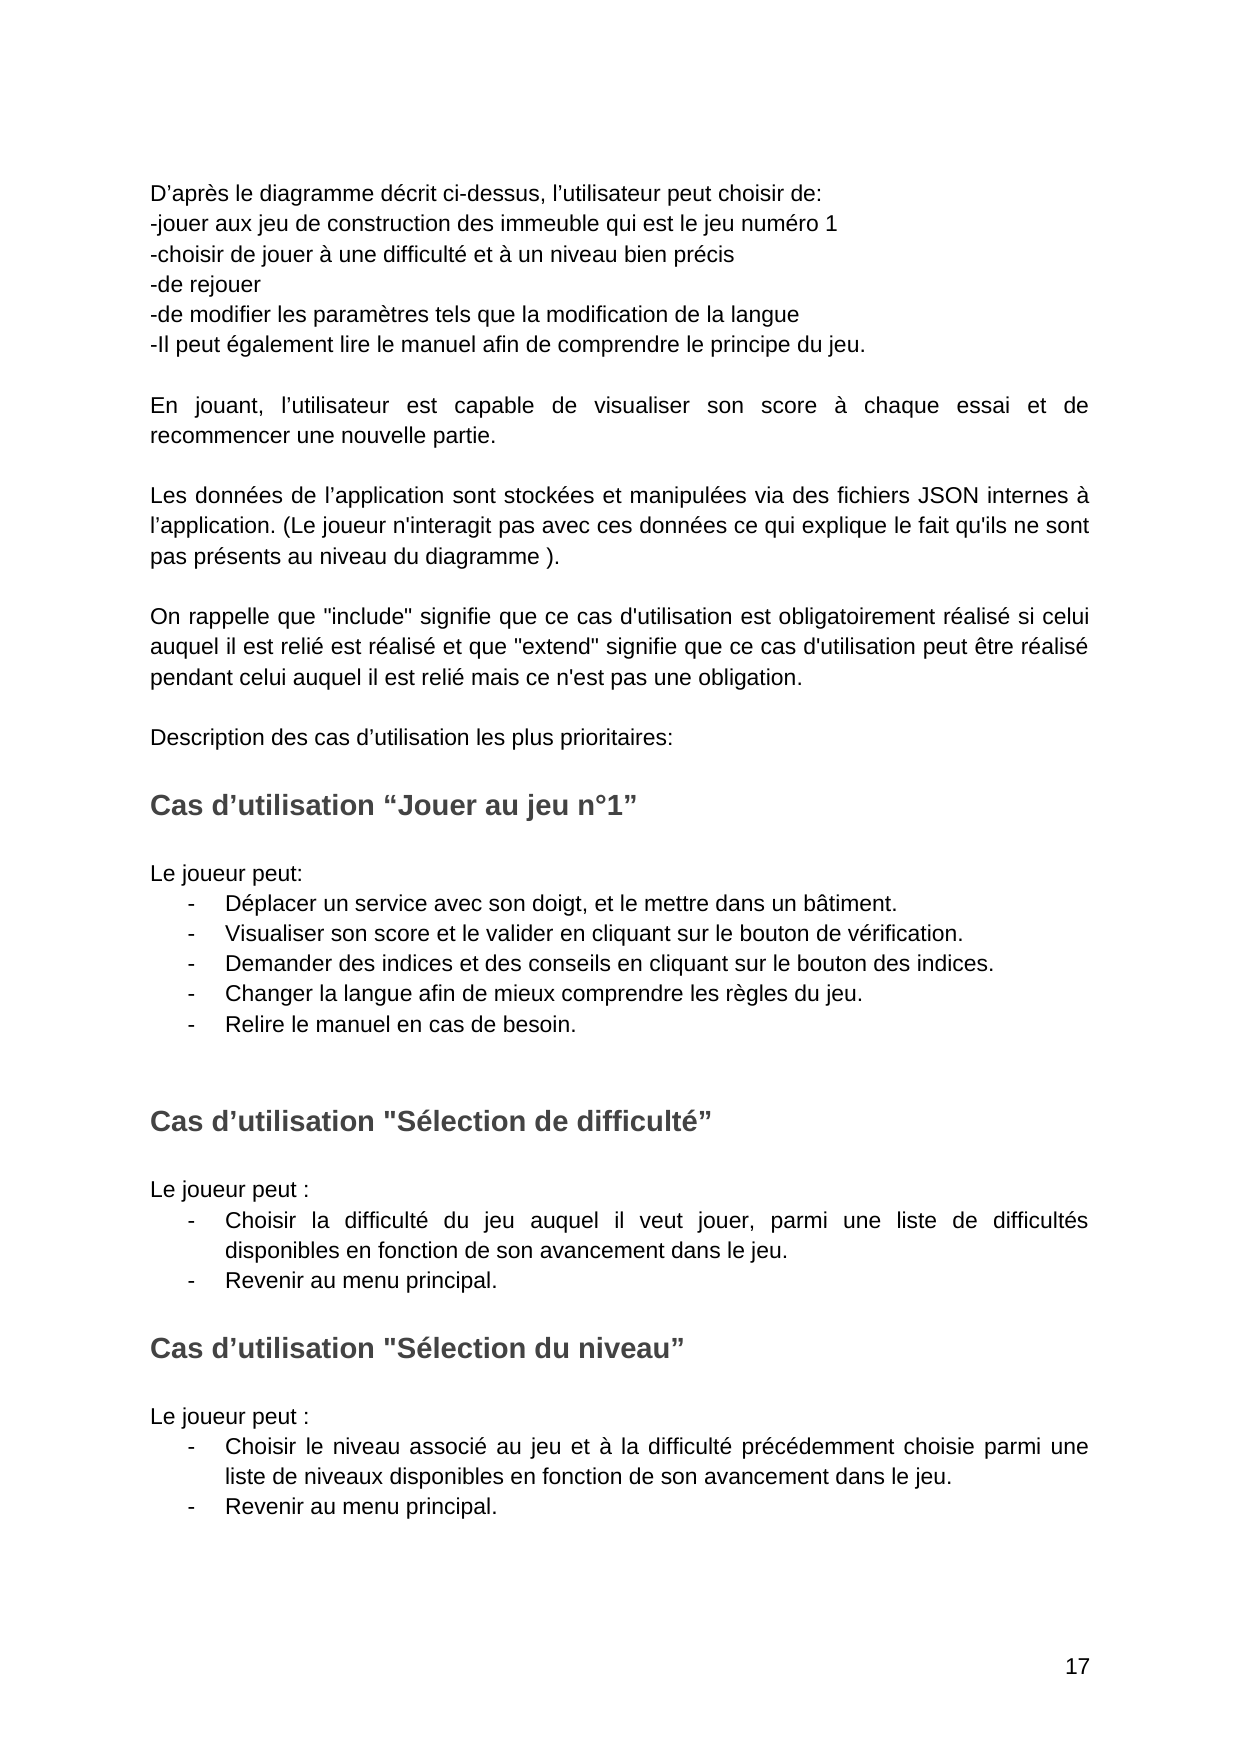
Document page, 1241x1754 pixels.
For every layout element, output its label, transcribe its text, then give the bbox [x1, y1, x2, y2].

list Revenir au menu principal. [187, 1493, 1090, 1520]
subtitle Cas d’utilisation "Sélection du niveau” [150, 1331, 1090, 1364]
list Relire le manuel en cas de besoin. [187, 1011, 1090, 1037]
list Choisir le niveau associé au jeu et à la difficulté précédemment choisie parmi une liste de niveaux disponibles en fonction de son avancement dans le jeu. [187, 1433, 1090, 1489]
text Le joueur peut : [150, 1176, 1090, 1203]
list Changer la langue afin de mieux comprendre les règles du jeu. [187, 980, 1090, 1007]
list Visualiser son score et le valider en cliquant sur le bouton de vérification. [187, 920, 1090, 946]
list Revenir au menu principal. [187, 1267, 1090, 1293]
text -choisir de jouer à une difficulté et à un niveau bien précis [150, 241, 1090, 267]
text Description des cas d’utilisation les plus prioritaires: [150, 724, 1090, 750]
text -de modifier les paramètres tels que la modification de la langue [150, 301, 1090, 327]
text -Il peut également lire le manuel afin de comprendre le principe du jeu. [150, 331, 1090, 358]
text On rappelle que "include" signifie que ce cas d'utilisation est obligatoirement réalisé si celui auquel il est relié est réalisé et que "extend" signifie que ce cas d'utilisation peut être réalisé pendant celui auquel il est relié mais ce n'est pas une obligation. [150, 603, 1090, 690]
text En jouant, l’utilisateur est capable de visualiser son score à chaque essai et de recommencer une nouvelle partie. [150, 392, 1090, 448]
list Demander des indices et des conseils en cliquant sur le bouton des indices. [187, 950, 1090, 977]
text Le joueur peut: [150, 859, 1090, 886]
text -jouer aux jeu de construction des immeuble qui est le jeu numéro 1 [150, 210, 1090, 237]
list Choisir la difficulté du jeu auquel il veut jouer, parmi une liste de difficultés disponibles en fonction de son avancement dans le jeu. [187, 1207, 1090, 1263]
subtitle Cas d’utilisation "Sélection de difficulté” [150, 1104, 1090, 1138]
subtitle Cas d’utilisation “Jouer au jeu n°1” [150, 787, 1090, 821]
text Le joueur peut : [150, 1403, 1090, 1429]
text -de rejouer [150, 271, 1090, 297]
text D’après le diagramme décrit ci-dessus, l’utilisateur peut choisir de: [150, 180, 1090, 207]
text Les données de l’application sont stockées et manipulées via des fichiers JSON internes à l’application. (Le joueur n'interagit pas avec ces données ce qui explique le fait qu'ils ne sont pas présents au niveau du diagramme ). [150, 482, 1090, 569]
list Déplacer un service avec son doigt, et le mettre dans un bâtiment. [187, 890, 1090, 916]
